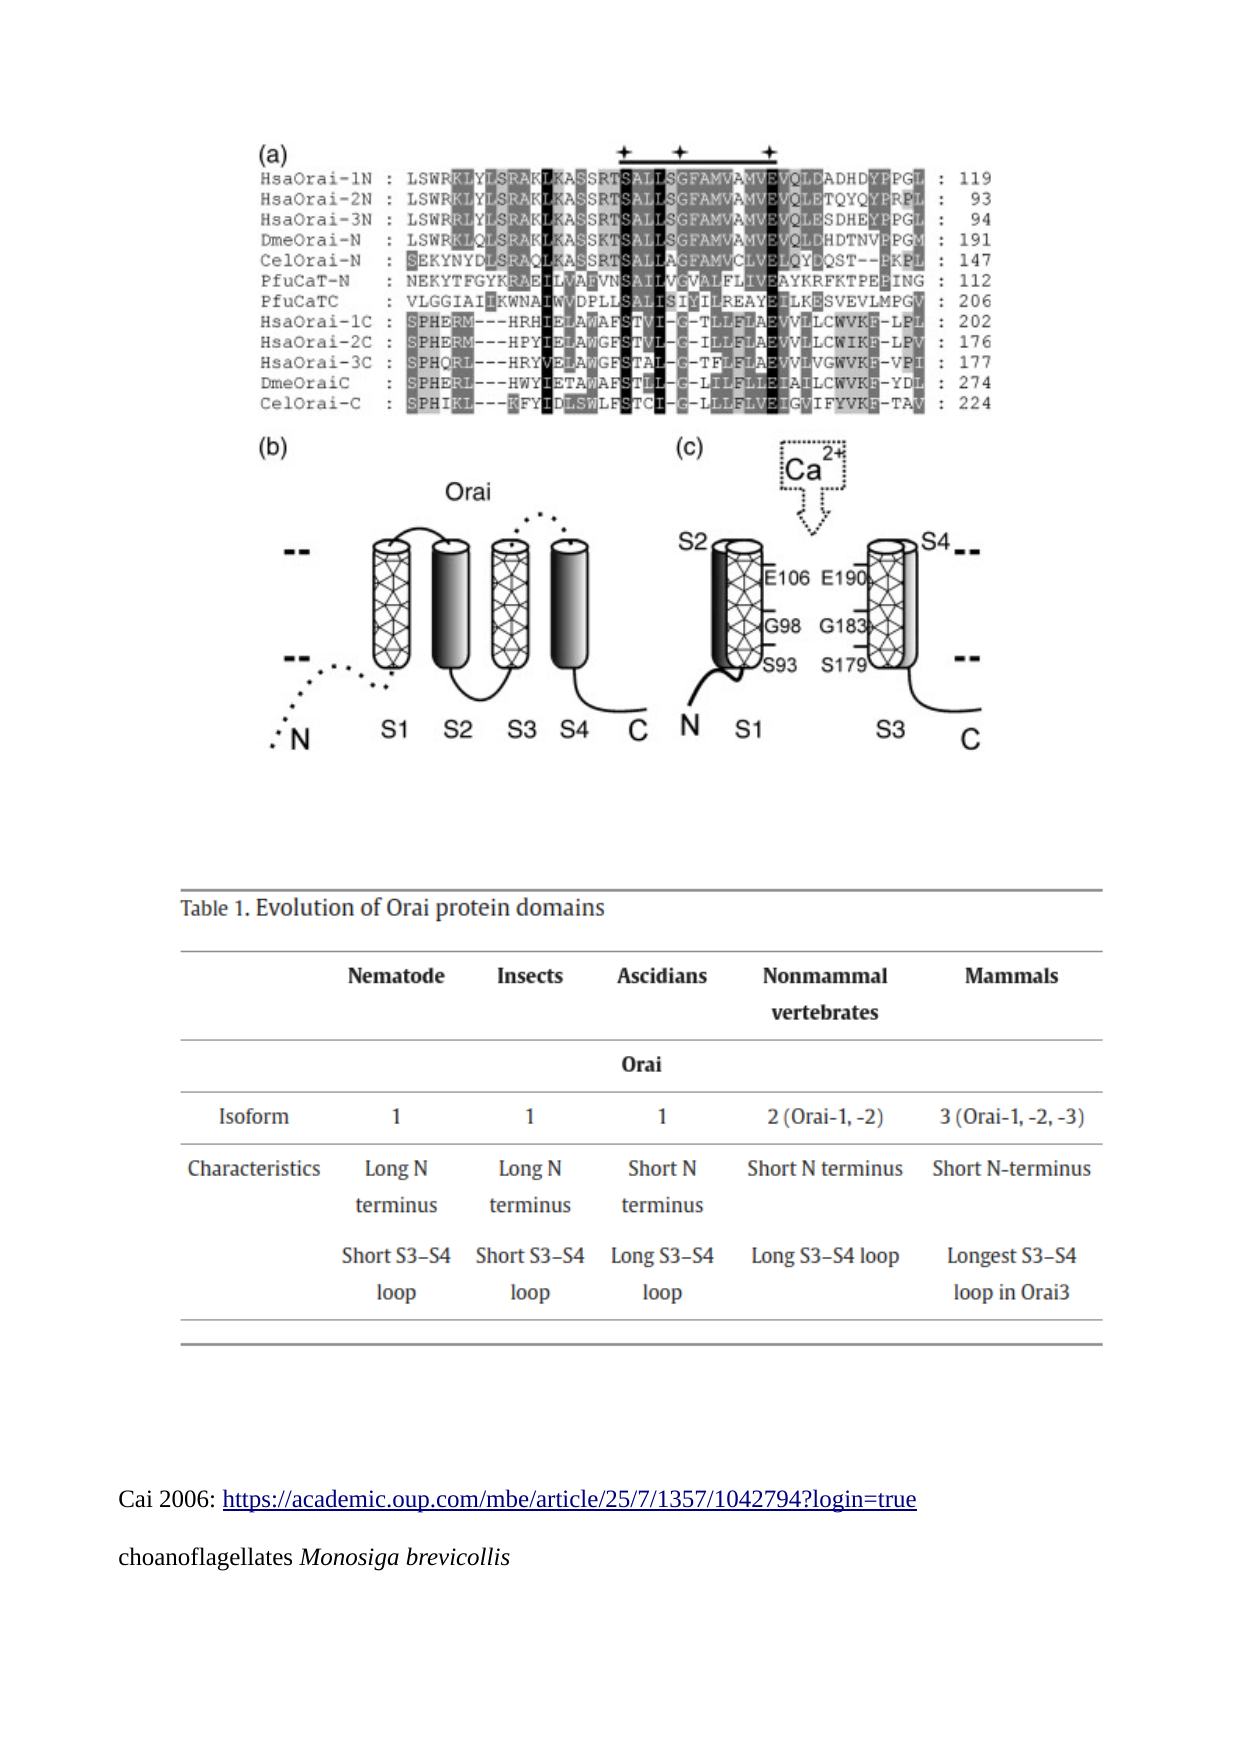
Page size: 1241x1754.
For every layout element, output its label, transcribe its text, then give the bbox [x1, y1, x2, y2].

picture [151, 861, 1155, 1370]
text Cai 2006: https://academic.oup.com/mbe/article/25/7/1357/1042794?login=true [118, 1484, 1122, 1513]
picture [235, 118, 1005, 775]
text choanoflagellates Monosiga brevicollis [118, 1542, 1122, 1571]
